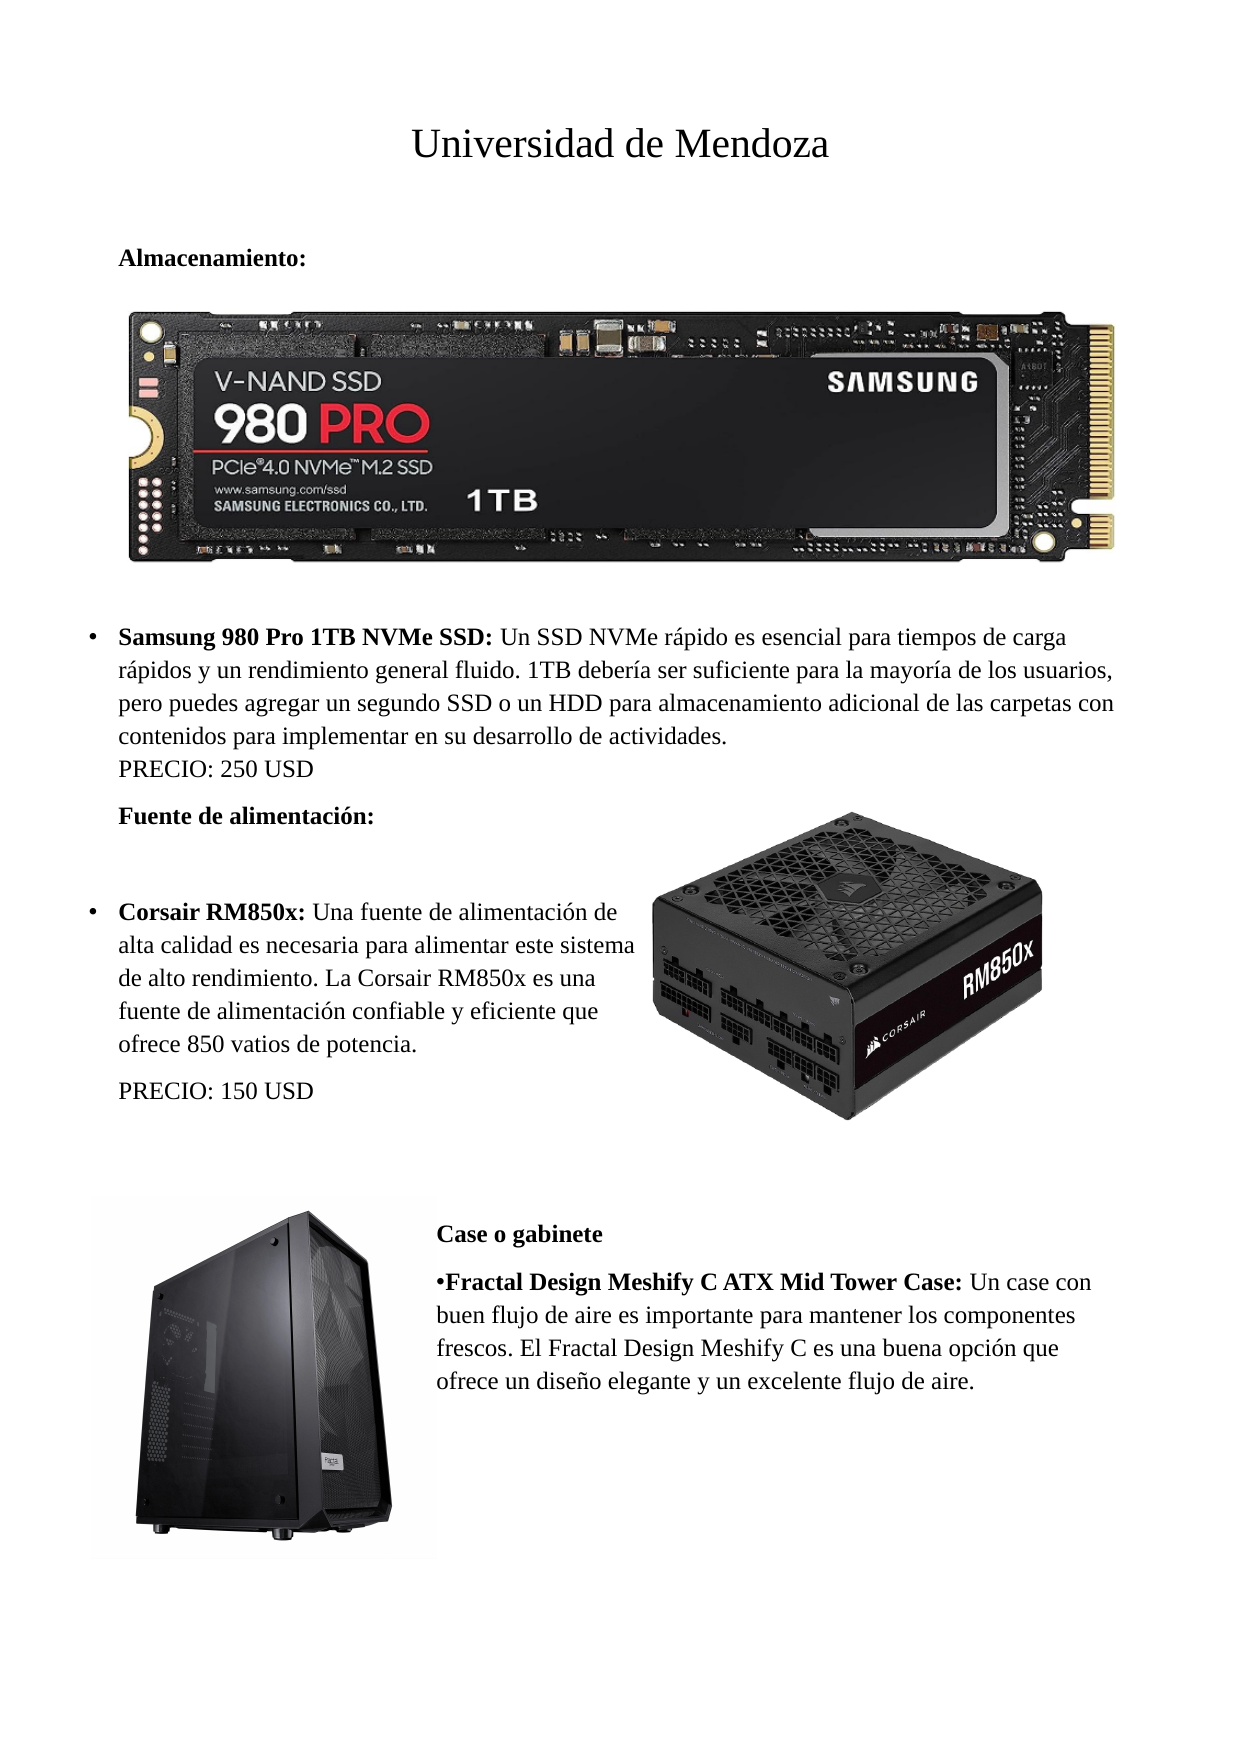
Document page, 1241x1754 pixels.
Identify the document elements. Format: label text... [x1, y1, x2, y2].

list [1047, 897, 1122, 1057]
text Fuente de alimentación: [118, 801, 1122, 830]
list [1047, 1076, 1122, 1105]
text Almacenamiento: [118, 243, 1122, 272]
list Corsair RM850x: Una fuente de alimentación de alta calidad es necesaria para alimentar este sistema de alto rendimiento. La Corsair RM850x es una fuente de alimentación confiable y eficiente que ofrece 850 vatios de potencia. [118, 897, 646, 1057]
picture [118, 290, 1123, 570]
list Fractal Design Meshify C ATX Mid Tower Case: Un case con buen flujo de aire es importante para mantener los componentes frescos. El Fractal Design Meshify C es una buena opción que ofrece un diseño elegante y un excelente flujo de aire. [437, 1267, 1122, 1394]
list Samsung 980 Pro 1TB NVMe SSD: Un SSD NVMe rápido es esencial para tiempos de carga rápidos y un rendimiento general fluido. 1TB debería ser suficiente para la mayoría de los usuarios, pero puedes agregar un segundo SSD o un HDD para almacenamiento adicional de las carpetas con contenidos para implementar en su desarrollo de actividades. PRECIO: 250 USD [118, 622, 1122, 783]
text Case o gabinete [437, 1219, 1122, 1248]
picture [646, 805, 1047, 1123]
picture [90, 1196, 437, 1559]
list PRECIO: 150 USD [118, 1076, 646, 1105]
